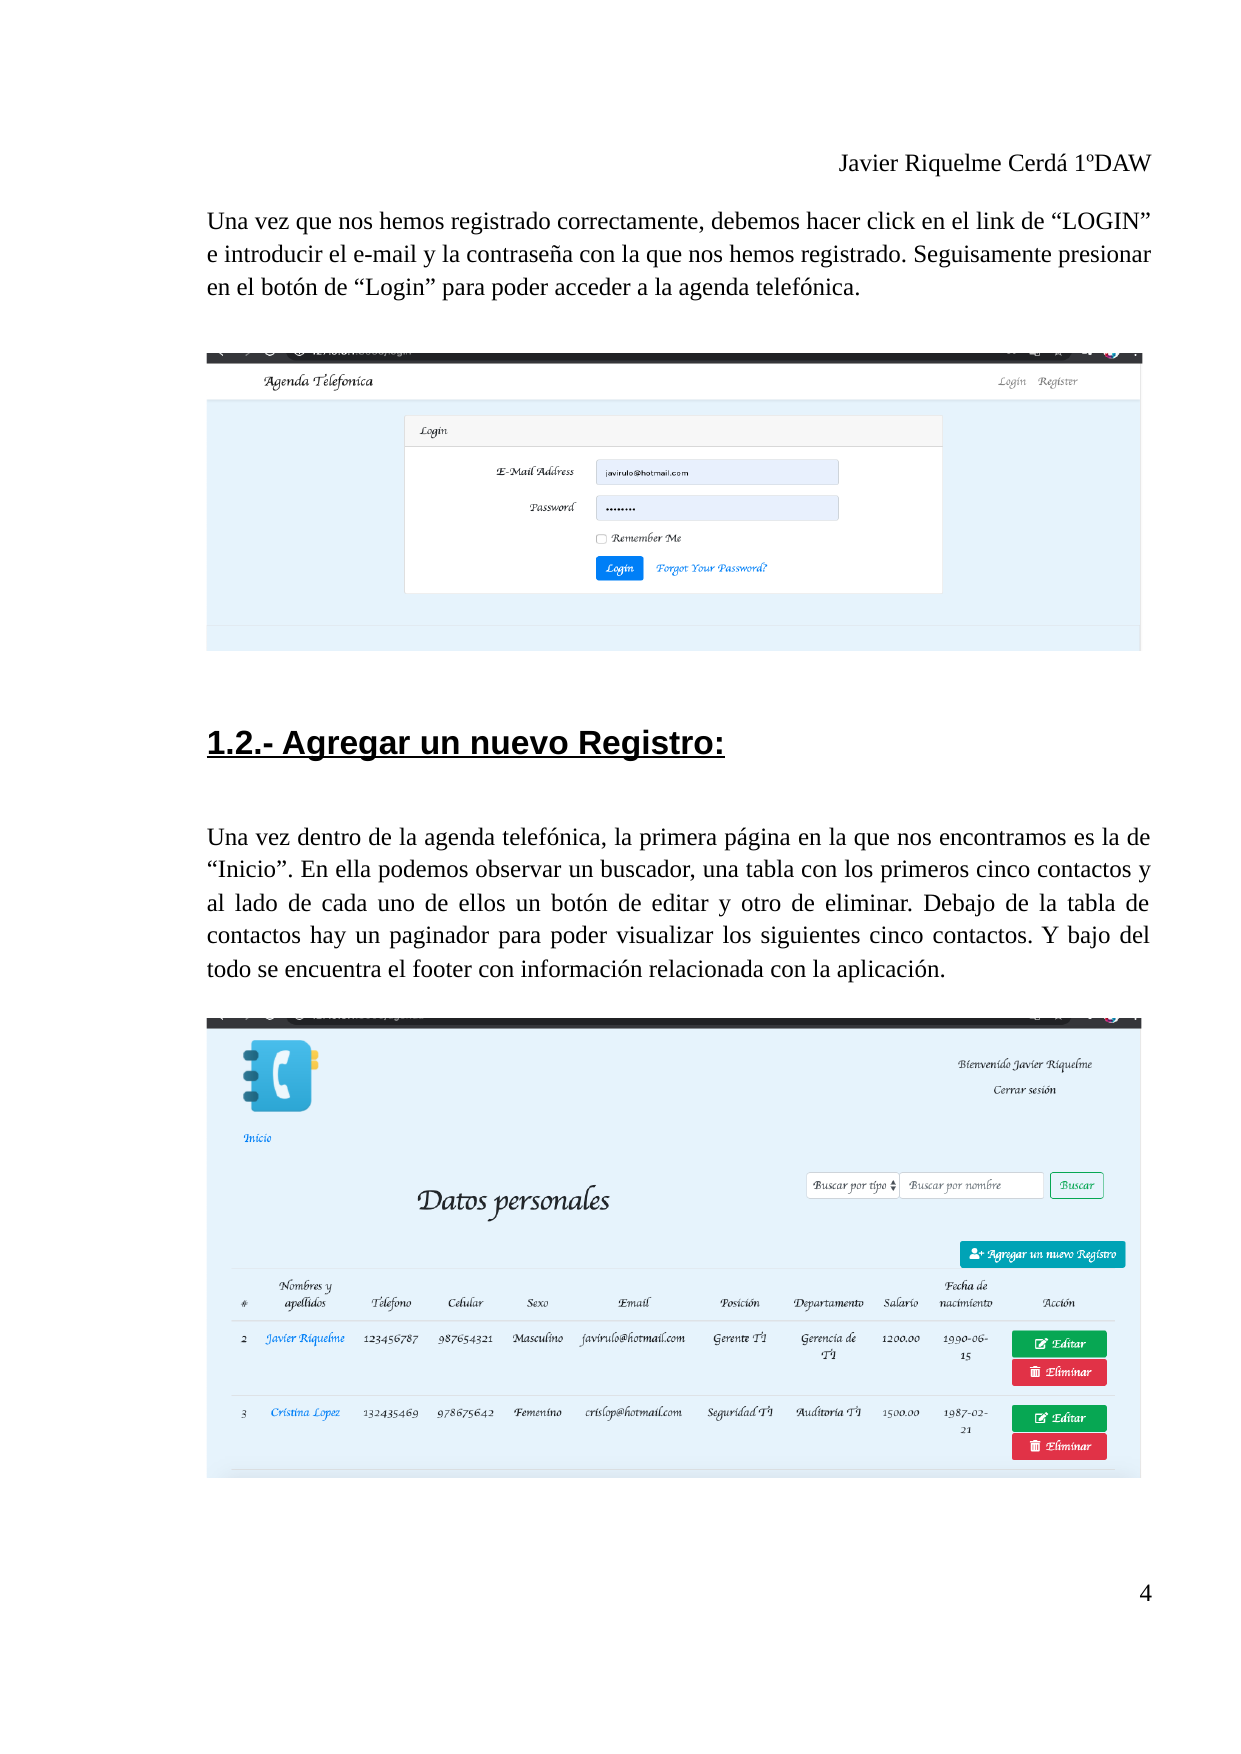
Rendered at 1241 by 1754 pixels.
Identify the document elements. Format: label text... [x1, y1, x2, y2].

text Una vez que nos hemos registrado correctamente, debemos hacer click en el link de “LOGIN” e introducir el e-mail y la contraseña con la que nos hemos registrado. Seguisamente presionar en el botón de “Login” para poder acceder a la agenda telefónica. [207, 206, 1152, 301]
picture [206, 353, 1143, 651]
picture [206, 1018, 1142, 1478]
text Una vez dentro de la agenda telefónica, la primera página en la que nos encontramos es la de “Inicio”. En ella podemos observar un buscador, una tabla con los primeros cinco contactos y al lado de cada uno de ellos un botón de editar y otro de eliminar. Debajo de la tabla de contactos hay un paginador para poder visualizar los siguientes cinco contactos. Y bajo del todo se encuentra el footer con información relacionada con la aplicación. [207, 822, 1152, 982]
subtitle 1.2.- Agregar un nuevo Registro: [207, 723, 1152, 761]
